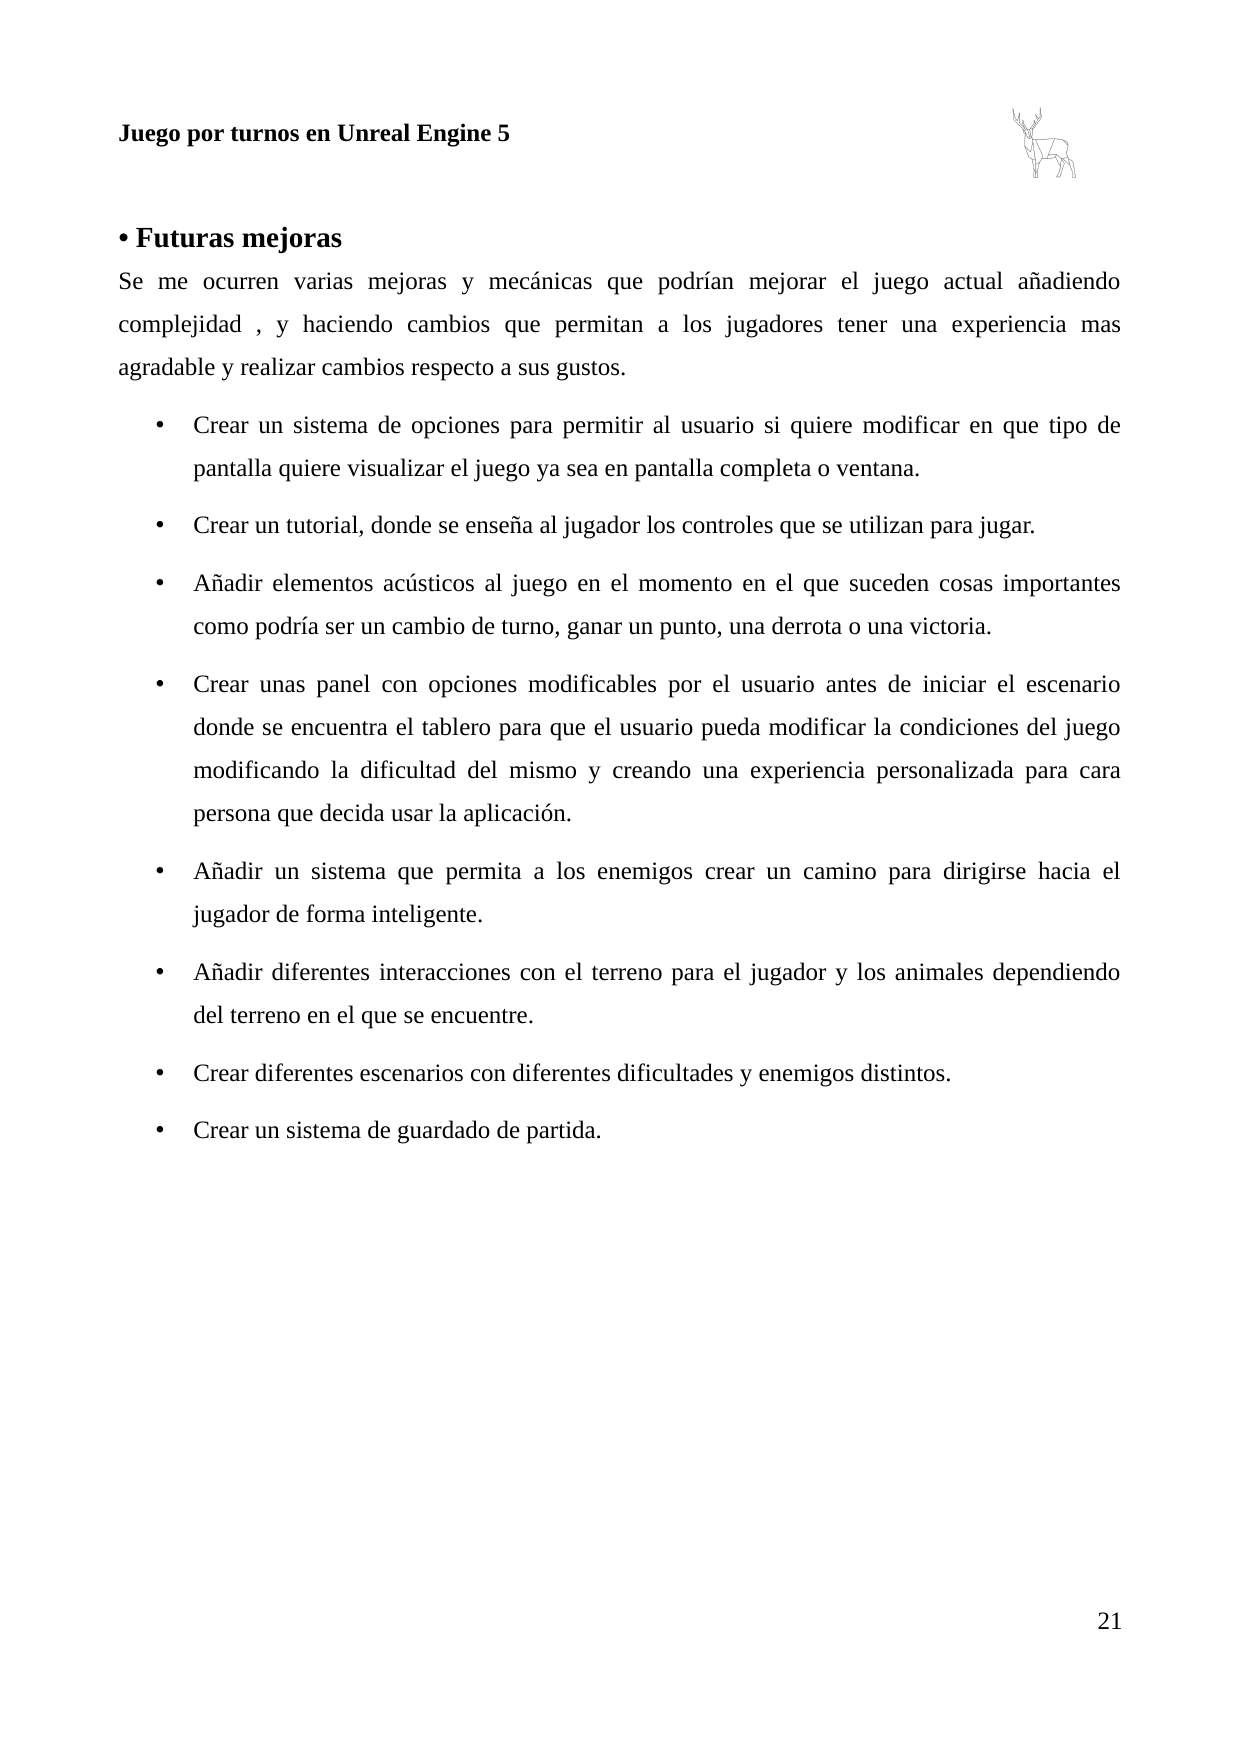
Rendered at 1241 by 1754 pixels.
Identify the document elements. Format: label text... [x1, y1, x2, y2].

list Crear un sistema de opciones para permitir al usuario si quiere modificar en que tipo de pantalla quiere visualizar el juego ya sea en pantalla completa o ventana. [156, 410, 1122, 482]
list Crear unas panel con opciones modificables por el usuario antes de iniciar el escenario donde se encuentra el tablero para que el usuario pueda modificar la condiciones del juego modificando la dificultad del mismo y creando una experiencia personalizada para cara persona que decida usar la aplicación. [156, 669, 1122, 827]
picture [1004, 98, 1091, 186]
subtitle • Futuras mejoras [118, 220, 1122, 253]
text Se me ocurren varias mejoras y mecánicas que podrían mejorar el juego actual añadiendo complejidad , y haciendo cambios que permitan a los jugadores tener una experiencia mas agradable y realizar cambios respecto a sus gustos. [118, 266, 1122, 381]
list Añadir un sistema que permita a los enemigos crear un camino para dirigirse hacia el jugador de forma inteligente. [156, 856, 1122, 928]
list Añadir elementos acústicos al juego en el momento en el que suceden cosas importantes como podría ser un cambio de turno, ganar un punto, una derrota o una victoria. [156, 568, 1122, 640]
list Crear un sistema de guardado de partida. [156, 1116, 1122, 1144]
list Añadir diferentes interacciones con el terreno para el jugador y los animales dependiendo del terreno en el que se encuentre. [156, 957, 1122, 1029]
list Crear diferentes escenarios con diferentes dificultades y enemigos distintos. [156, 1058, 1122, 1087]
list Crear un tutorial, donde se enseña al jugador los controles que se utilizan para jugar. [156, 511, 1122, 539]
